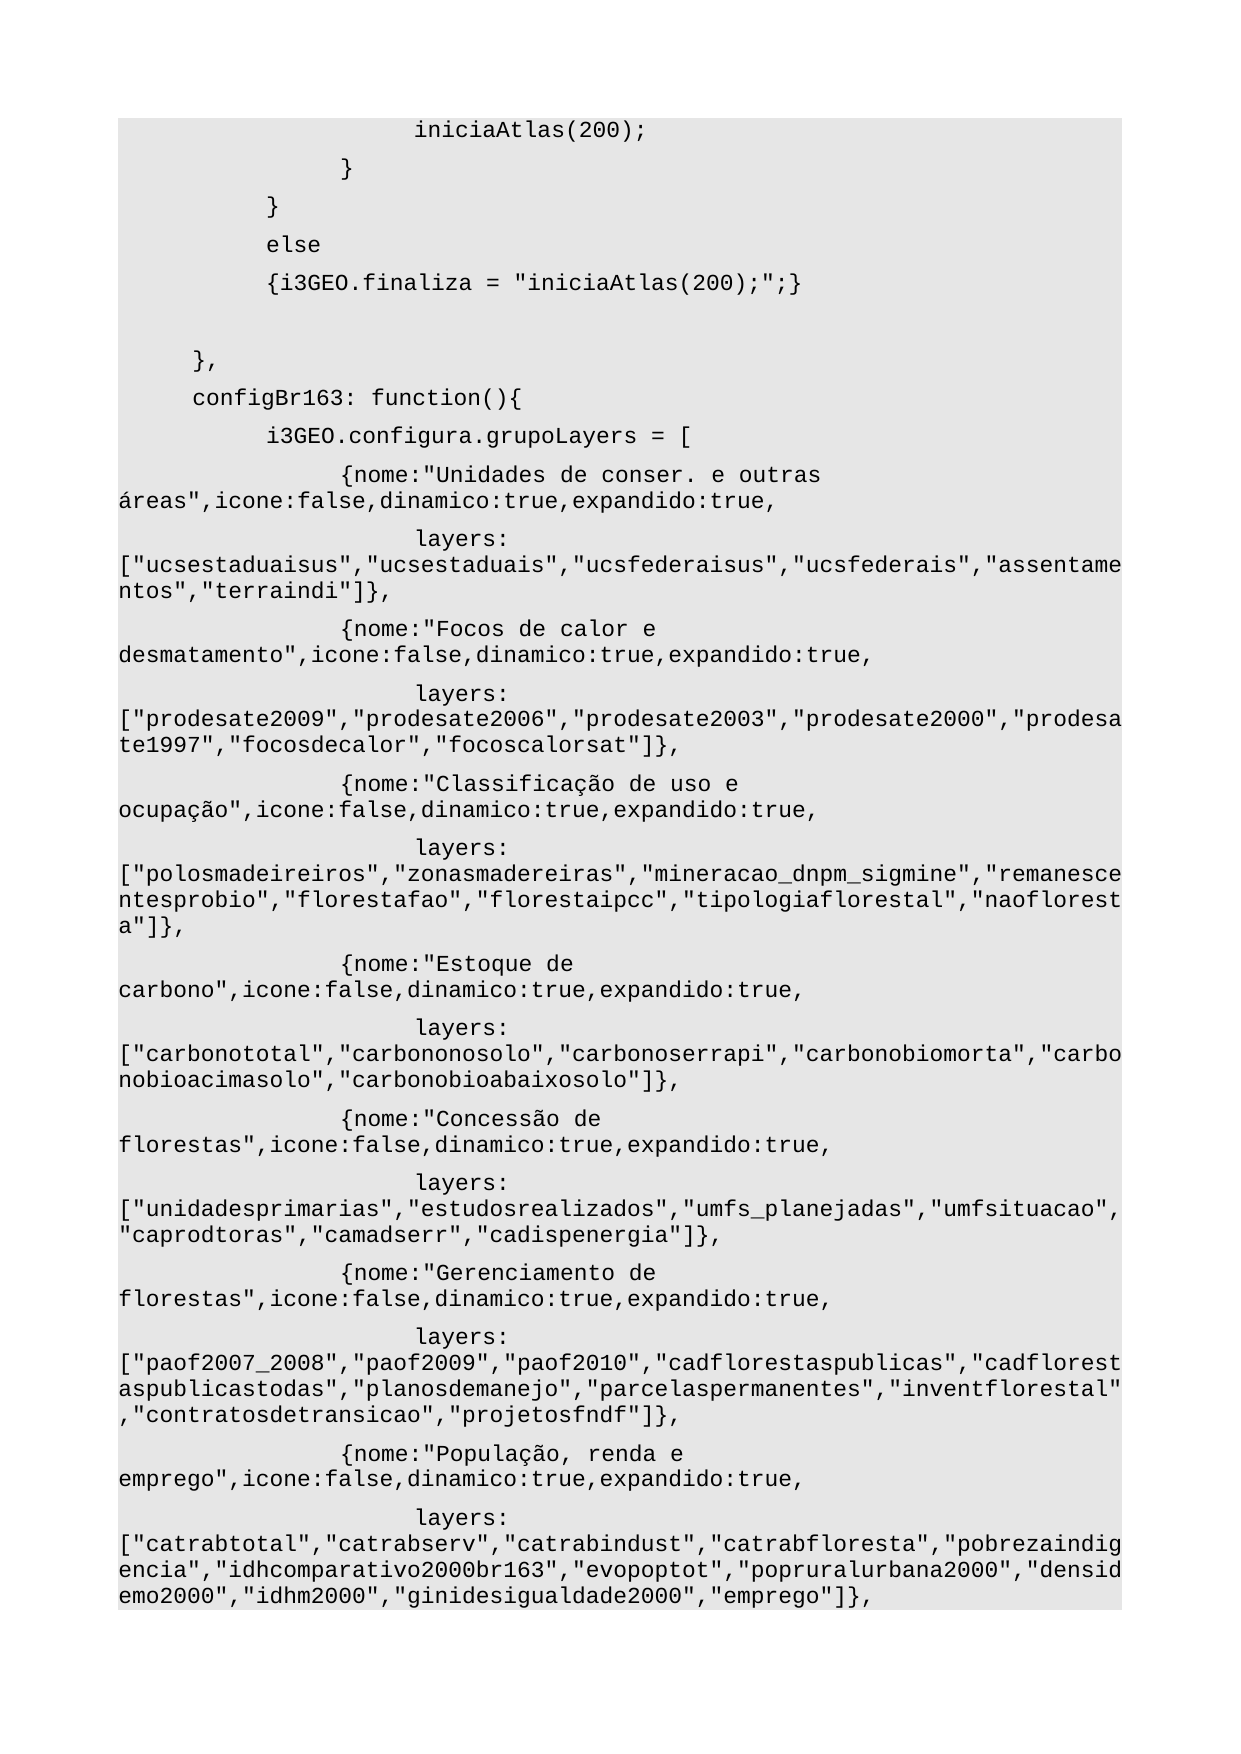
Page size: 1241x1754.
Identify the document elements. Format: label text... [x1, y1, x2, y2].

text } [118, 156, 1122, 182]
text layers:["paof2007_2008","paof2009","paof2010","cadflorestaspublicas","cadflorestaspublicastodas","planosdemanejo","parcelaspermanentes","inventflorestal","contratosdetransicao","projetosfndf"]}, [118, 1326, 1122, 1429]
text layers:["carbonototal","carbononosolo","carbonoserrapi","carbonobiomorta","carbonobioacimasolo","carbonobioabaixosolo"]}, [118, 1017, 1122, 1094]
text layers:["prodesate2009","prodesate2006","prodesate2003","prodesate2000","prodesate1997","focosdecalor","focoscalorsat"]}, [118, 682, 1122, 760]
text {nome:"Unidades de conser. e outras áreas",icone:false,dinamico:true,expandido:true, [118, 463, 1122, 515]
text {nome:"População, renda e emprego",icone:false,dinamico:true,expandido:true, [118, 1442, 1122, 1494]
text }, [118, 348, 1122, 374]
text {nome:"Estoque de carbono",icone:false,dinamico:true,expandido:true, [118, 952, 1122, 1004]
text else [118, 233, 1122, 259]
text {nome:"Classificação de uso e ocupação",icone:false,dinamico:true,expandido:true, [118, 772, 1122, 824]
text {nome:"Focos de calor e desmatamento",icone:false,dinamico:true,expandido:true, [118, 618, 1122, 669]
text {nome:"Gerenciamento de florestas",icone:false,dinamico:true,expandido:true, [118, 1261, 1122, 1313]
text {i3GEO.finaliza = "iniciaAtlas(200);";} [118, 271, 1122, 297]
text i3GEO.configura.grupoLayers = [ [118, 425, 1122, 451]
text } [118, 195, 1122, 221]
text layers:["catrabtotal","catrabserv","catrabindust","catrabfloresta","pobrezaindigencia","idhcomparativo2000br163","evopoptot","popruralurbana2000","densidemo2000","idhm2000","ginidesigualdade2000","emprego"]}, [118, 1506, 1122, 1610]
text iniciaAtlas(200); [118, 118, 1122, 144]
text configBr163: function(){ [118, 386, 1122, 412]
text layers:["ucsestaduaisus","ucsestaduais","ucsfederaisus","ucsfederais","assentamentos","terraindi"]}, [118, 527, 1122, 605]
text {nome:"Concessão de florestas",icone:false,dinamico:true,expandido:true, [118, 1107, 1122, 1159]
text layers:["unidadesprimarias","estudosrealizados","umfs_planejadas","umfsituacao","caprodtoras","camadserr","cadispenergia"]}, [118, 1171, 1122, 1249]
text layers:["polosmadeireiros","zonasmadereiras","mineracao_dnpm_sigmine","remanescentesprobio","florestafao","florestaipcc","tipologiaflorestal","naofloresta"]}, [118, 836, 1122, 940]
